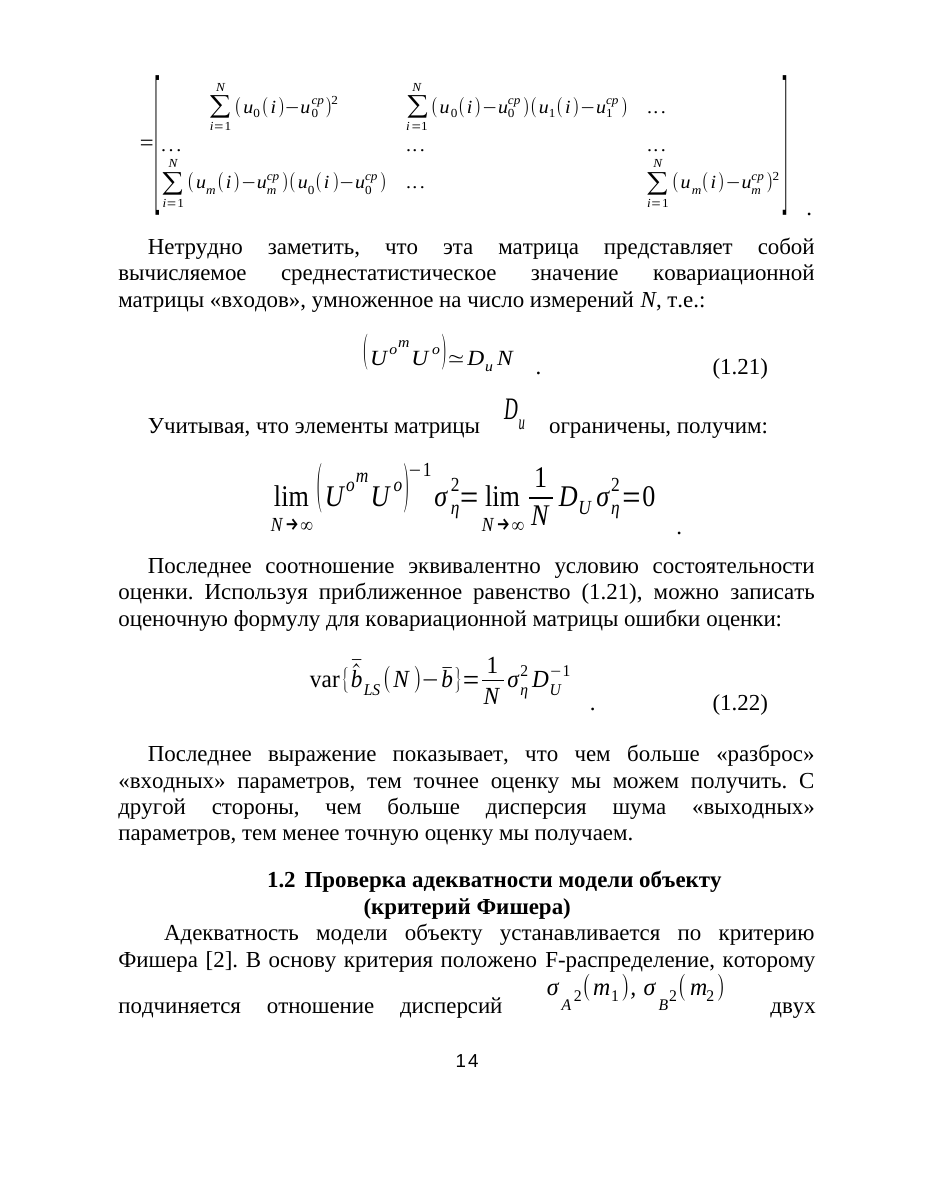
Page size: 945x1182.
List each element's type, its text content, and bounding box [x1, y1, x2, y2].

text . [118, 74, 816, 221]
text Нетрудно заметить, что эта матрица представляет собой вычисляемое среднестатистическое значение ковариационной матрицы «входов», умноженное на число измерений N, т.е.: [118, 233, 816, 312]
text (критерий Фишера) [118, 893, 816, 919]
text . (1.21) [118, 333, 816, 379]
text . (1.22) [118, 652, 816, 715]
text Последнее выражение показывает, что чем больше «разброс» «входных» параметров, тем точнее оценку мы можем получить. С другой стороны, чем больше дисперсия шума «выходных» параметров, тем менее точную оценку мы получаем. [118, 740, 816, 846]
text Последнее соотношение эквивалентно условию состоятельности оценки. Используя приближенное равенство (1.21), можно записать оценочную формулу для ковариационной матрицы ошибки оценки: [118, 552, 816, 631]
text . [118, 459, 816, 539]
list Проверка адекватности модели объекту [267, 867, 816, 893]
text Адекватность модели объекту устанавливается по критерию Фишера [2]. В основу критерия положено F-распределение, которому подчиняется отношение дисперсий двух независимых выборок A(m1) и B(m2) объемом из одной и той же нормально распределенной генеральной совокупности случайных чисел. Пусть [118, 919, 816, 1019]
text Учитывая, что элементы матрицы ограничены, получим: [118, 392, 816, 439]
